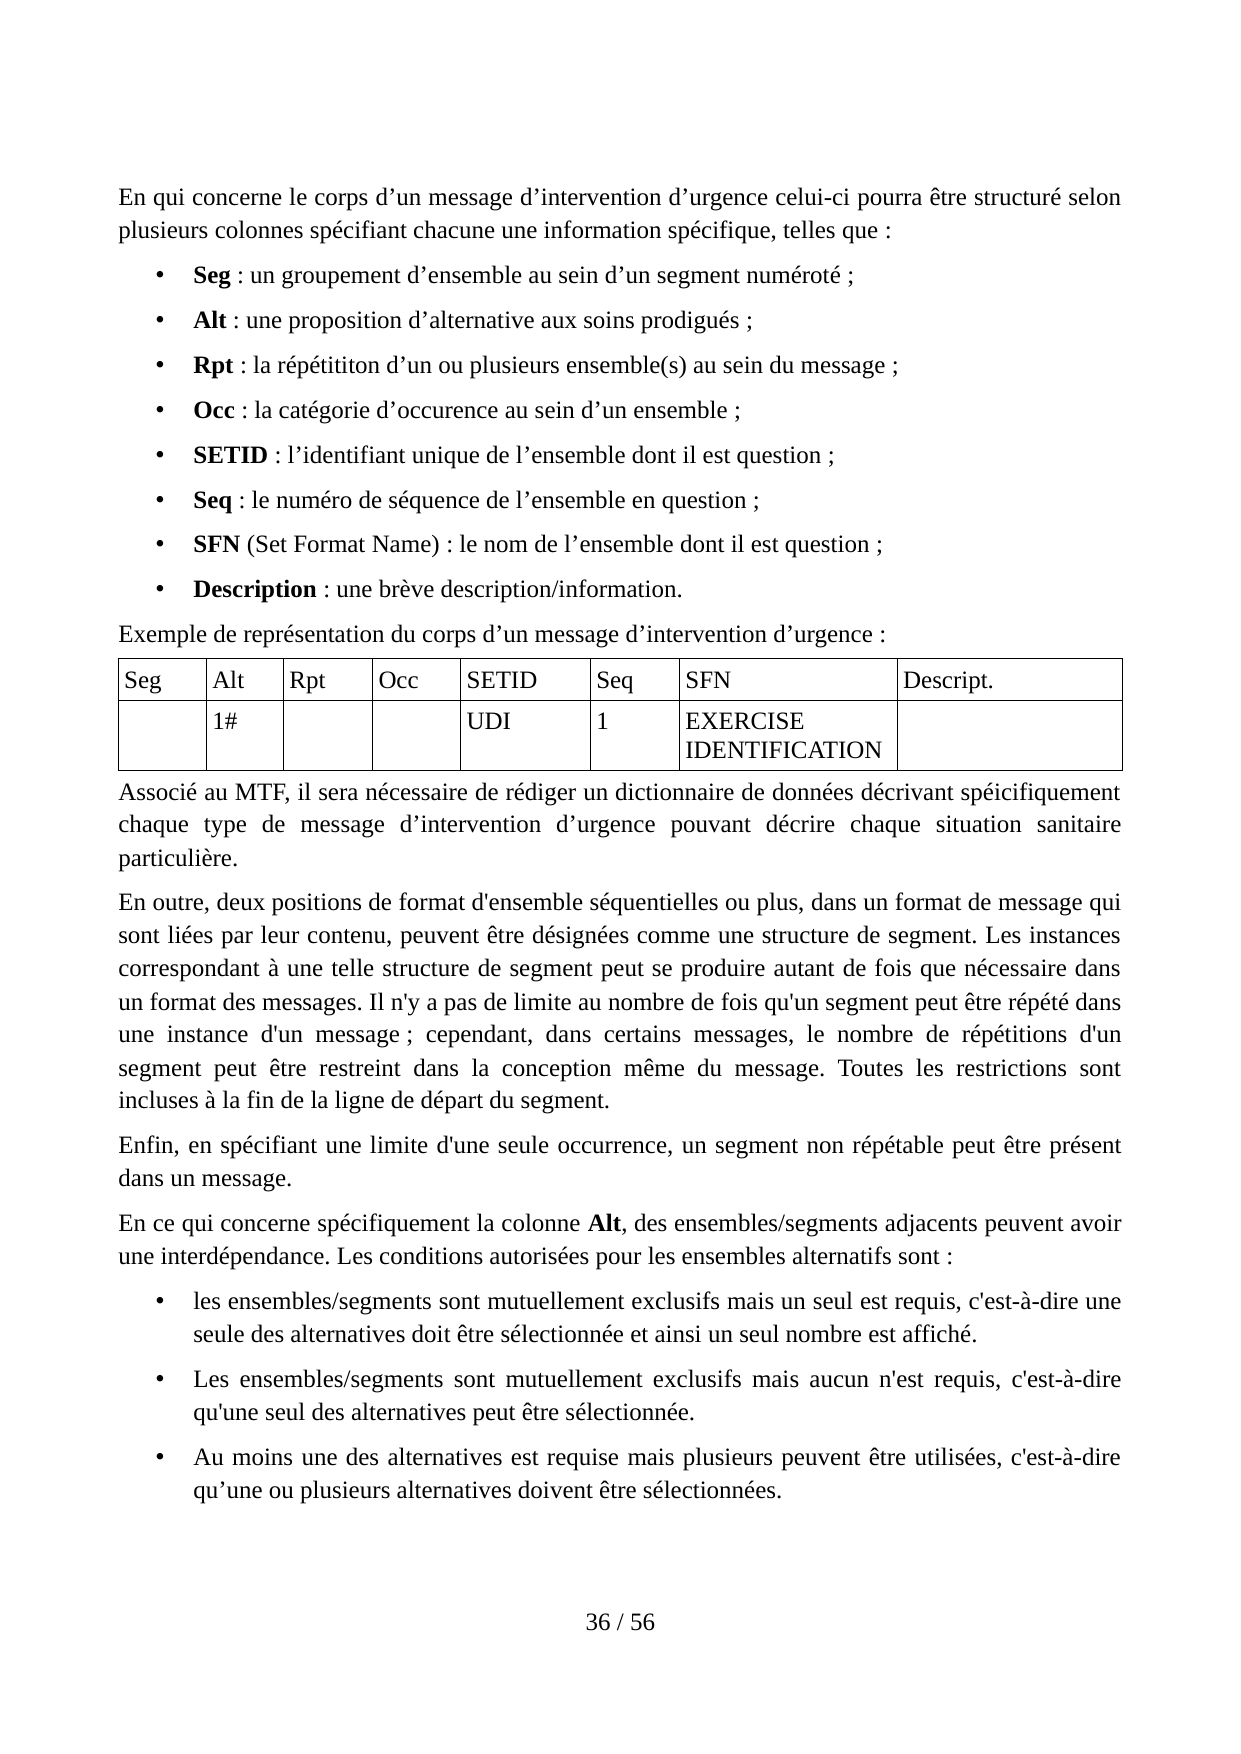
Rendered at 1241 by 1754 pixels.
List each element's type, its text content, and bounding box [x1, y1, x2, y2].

text Associé au MTF, il sera nécessaire de rédiger un dictionnaire de données décrivant spéicifiquement chaque type de message d’intervention d’urgence pouvant décrire chaque situation sanitaire particulière. [118, 777, 1122, 871]
list Rpt : la répétititon d’un ou plusieurs ensemble(s) au sein du message ; [156, 350, 1122, 379]
table_cell [373, 701, 460, 769]
table_header Seq [591, 659, 679, 699]
table_cell [284, 701, 372, 769]
list SETID : l’identifiant unique de l’ensemble dont il est question ; [156, 440, 1122, 468]
table_cell [119, 701, 206, 769]
text En ce qui concerne spécifiquement la colonne Alt, des ensembles/segments adjacents peuvent avoir une interdépendance. Les conditions autorisées pour les ensembles alternatifs sont : [118, 1208, 1122, 1270]
list SFN (Set Format Name) : le nom de l’ensemble dont il est question ; [156, 529, 1122, 558]
list Seg : un groupement d’ensemble au sein d’un segment numéroté ; [156, 260, 1122, 289]
list Les ensembles/segments sont mutuellement exclusifs mais aucun n'est requis, c'est-à-dire qu'une seul des alternatives peut être sélectionnée. [156, 1364, 1122, 1426]
list Au moins une des alternatives est requise mais plusieurs peuvent être utilisées, c'est-à-dire qu’une ou plusieurs alternatives doivent être sélectionnées. [156, 1442, 1122, 1504]
table_header Descript. [898, 659, 1122, 699]
table_cell UDI [461, 701, 590, 769]
table_header SFN [680, 659, 897, 699]
text En outre, deux positions de format d'ensemble séquentielles ou plus, dans un format de message qui sont liées par leur contenu, peuvent être désignées comme une structure de segment. Les instances correspondant à une telle structure de segment peut se produire autant de fois que nécessaire dans un format des messages. Il n'y a pas de limite au nombre de fois qu'un segment peut être répété dans une instance d'un message ; cependant, dans certains messages, le nombre de répétitions d'un segment peut être restreint dans la conception même du message. Toutes les restrictions sont incluses à la fin de la ligne de départ du segment. [118, 887, 1122, 1114]
text Enfin, en spécifiant une limite d'une seule occurrence, un segment non répétable peut être présent dans un message. [118, 1131, 1122, 1192]
table_header Rpt [284, 659, 372, 699]
table_cell EXERCISE IDENTIFICATION [680, 701, 897, 769]
table_cell 1# [207, 701, 283, 769]
table_header Alt [207, 659, 283, 699]
text En qui concerne le corps d’un message d’intervention d’urgence celui-ci pourra être structuré selon plusieurs colonnes spécifiant chacune une information spécifique, telles que : [118, 182, 1122, 244]
list Occ : la catégorie d’occurence au sein d’un ensemble ; [156, 395, 1122, 424]
table_header Occ [373, 659, 460, 699]
table_header SETID [461, 659, 590, 699]
list Description : une brève description/information. [156, 574, 1122, 603]
list Alt : une proposition d’alternative aux soins prodigués ; [156, 305, 1122, 334]
list les ensembles/segments sont mutuellement exclusifs mais un seul est requis, c'est-à-dire une seule des alternatives doit être sélectionnée et ainsi un seul nombre est affiché. [156, 1286, 1122, 1348]
table_cell 1 [591, 701, 679, 769]
table_header Seg [119, 659, 206, 699]
text Exemple de représentation du corps d’un message d’intervention d’urgence : [118, 619, 1122, 648]
table_cell [898, 701, 1122, 769]
list Seq : le numéro de séquence de l’ensemble en question ; [156, 485, 1122, 513]
